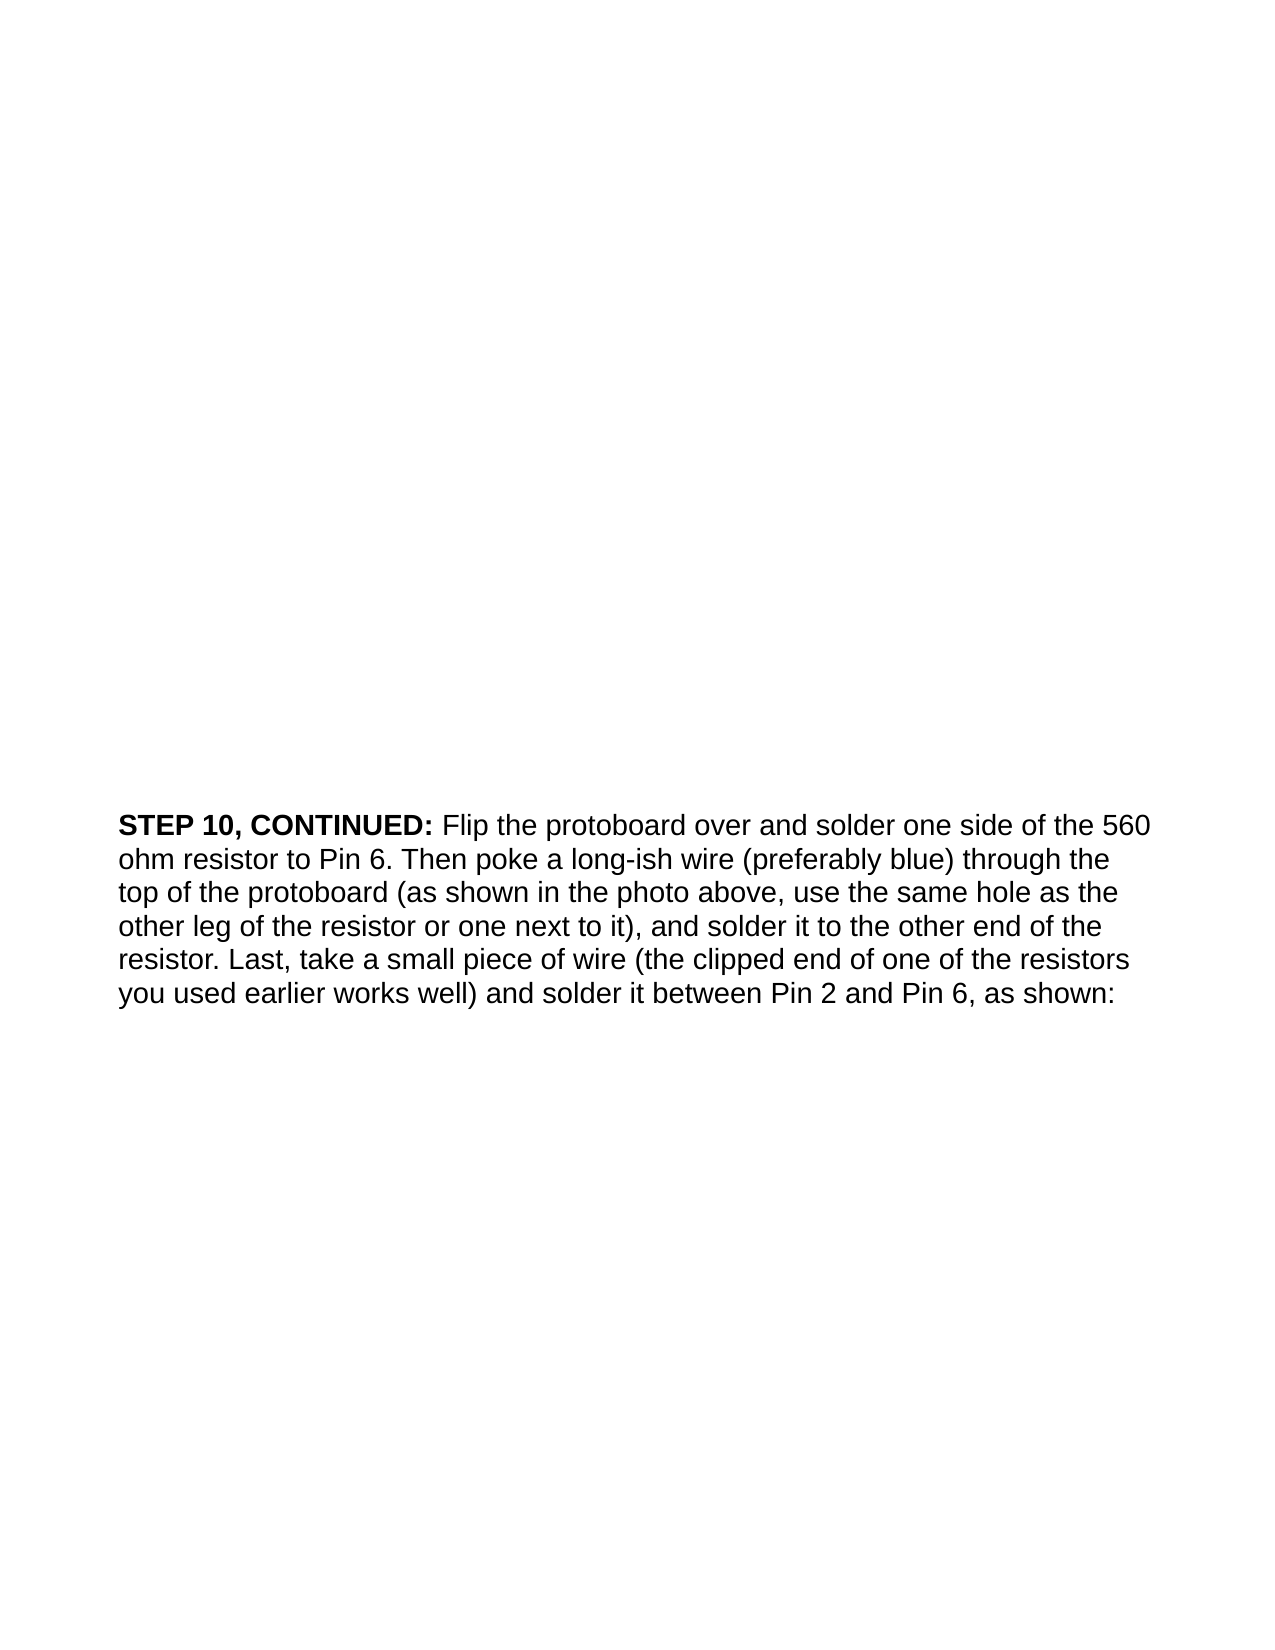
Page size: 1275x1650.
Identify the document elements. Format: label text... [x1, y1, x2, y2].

text STEP 10, CONTINUED: Flip the protoboard over and solder one side of the 560 ohm resistor to Pin 6. Then poke a long-ish wire (preferably blue) through the top of the protoboard (as shown in the photo above, use the same hole as the other leg of the resistor or one next to it), and solder it to the other end of the resistor. Last, take a small piece of wire (the clipped end of one of the resistors you used earlier works well) and solder it between Pin 2 and Pin 6, as shown: [118, 808, 1157, 1009]
